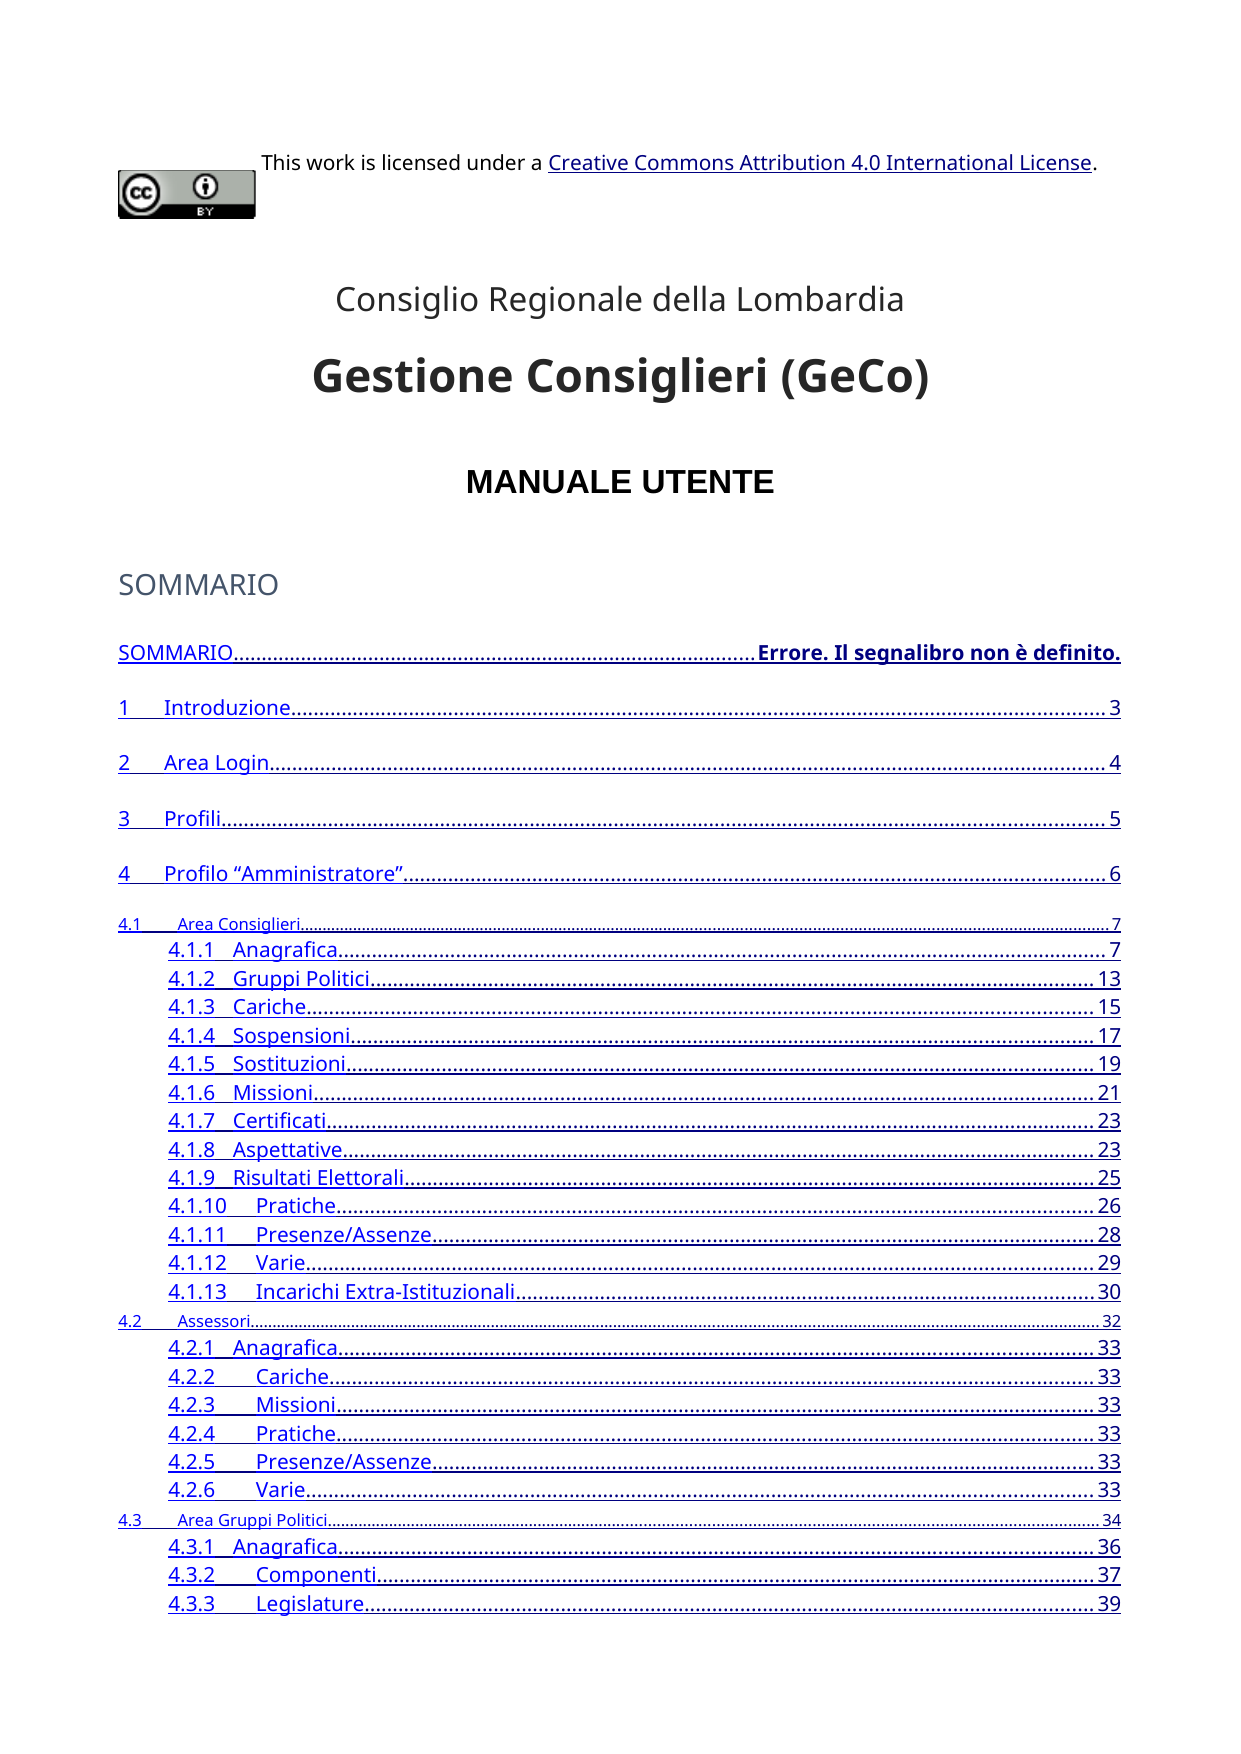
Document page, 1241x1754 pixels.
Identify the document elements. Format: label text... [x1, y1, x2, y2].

text SOMMARIO [118, 564, 1122, 604]
text 4.1.10 Pratiche 26 [168, 1192, 1122, 1220]
text 4 Profilo “Amministratore” 6 [118, 859, 1122, 887]
text 4.1.9 Risultati Elettorali 25 [168, 1163, 1122, 1192]
text 4.2.1 Anagrafica 33 [168, 1333, 1122, 1362]
text 4.1.7 Certificati 23 [168, 1106, 1122, 1135]
text Gestione Consiglieri (GeCo) [118, 344, 1122, 406]
text This work is licensed under a Creative Commons Attribution 4.0 International License. [118, 148, 1122, 219]
text 4.1.12 Varie 29 [168, 1248, 1122, 1277]
text 4.2.3 Missioni 33 [168, 1390, 1122, 1419]
text 4.3 Area Gruppi Politici 34 [118, 1504, 1122, 1532]
text 3 Profili 5 [118, 804, 1122, 832]
text 4.2.4 Pratiche 33 [168, 1419, 1122, 1447]
text 4.2.5 Presenze/Assenze 33 [168, 1447, 1122, 1476]
text 2 Area Login 4 [118, 748, 1122, 777]
text 4.1 Area Consiglieri 7 [118, 908, 1122, 936]
text 4.3.2 Componenti 37 [168, 1560, 1122, 1589]
text 4.1.2 Gruppi Politici 13 [168, 964, 1122, 992]
text 4.2.6 Varie 33 [168, 1476, 1122, 1504]
text 4.1.13 Incarichi Extra-Istituzionali 30 [168, 1277, 1122, 1305]
text Consiglio Regionale della Lombardia [118, 276, 1122, 321]
text 4.3.3 Legislature 39 [168, 1589, 1122, 1617]
text 4.2 Assessori 32 [118, 1305, 1122, 1333]
text SOMMARIO Errore. Il segnalibro non è definito. [118, 638, 1122, 667]
text 4.1.8 Aspettative 23 [168, 1135, 1122, 1163]
text 4.1.6 Missioni 21 [168, 1078, 1122, 1106]
text 4.1.4 Sospensioni 17 [168, 1021, 1122, 1049]
text 4.3.1 Anagrafica 36 [168, 1532, 1122, 1560]
text 4.2.2 Cariche 33 [168, 1362, 1122, 1390]
text 4.1.5 Sostituzioni 19 [168, 1049, 1122, 1078]
text 4.1.11 Presenze/Assenze 28 [168, 1220, 1122, 1248]
text 4.1.3 Cariche 15 [168, 992, 1122, 1021]
subtitle MANUALE UTENTE [118, 462, 1122, 501]
text 4.1.1 Anagrafica 7 [168, 936, 1122, 964]
text 1 Introduzione 3 [118, 693, 1122, 722]
